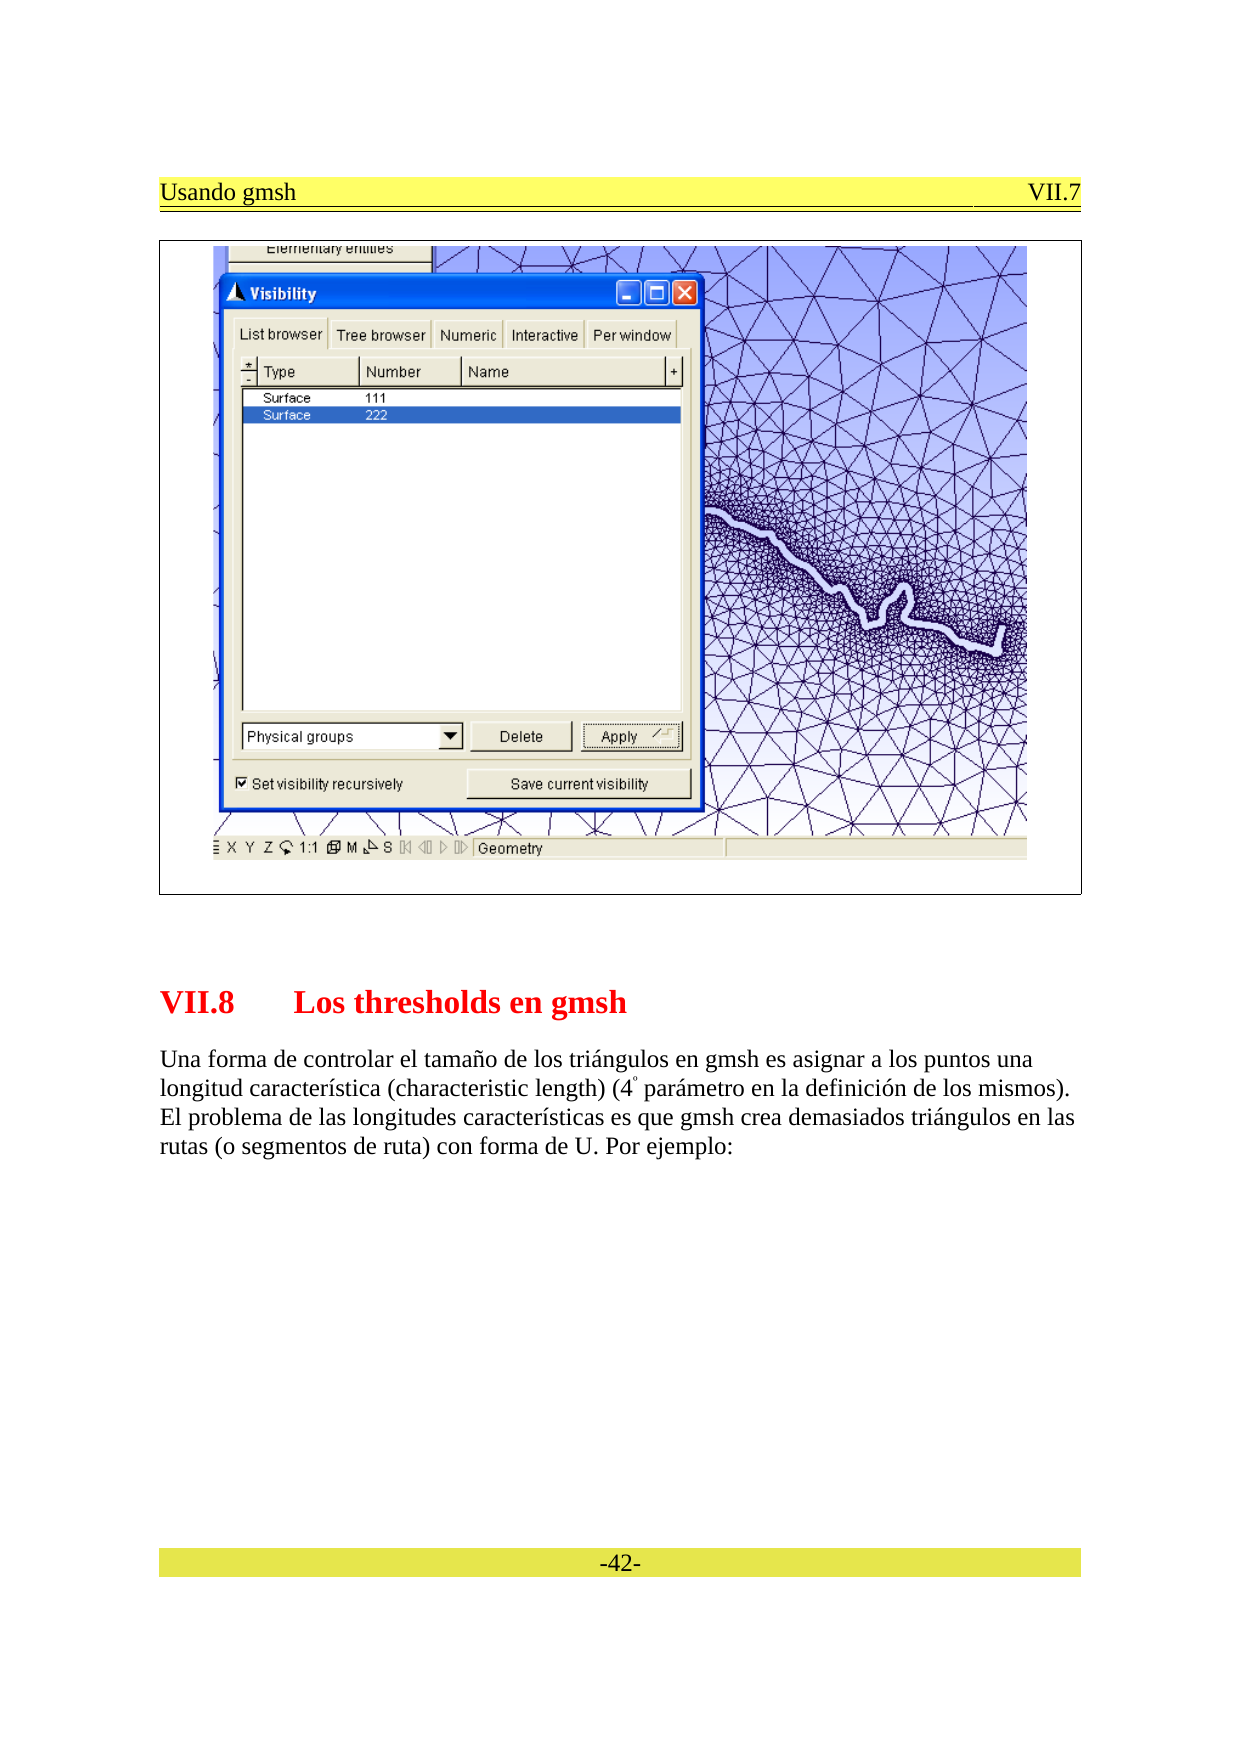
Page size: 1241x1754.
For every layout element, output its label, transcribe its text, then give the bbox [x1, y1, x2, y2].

text Una forma de controlar el tamaño de los triángulos en gmsh es asignar a los puntos una longitud característica (characteristic length) (4º parámetro en la definición de los mismos). El problema de las longitudes características es que gmsh crea demasiados triángulos en las rutas (o segmentos de ruta) con forma de U. Por ejemplo: [159, 1044, 1081, 1159]
subtitle Los thresholds en gmsh [159, 983, 1081, 1021]
picture [213, 246, 1027, 860]
table_cell [160, 860, 1081, 894]
table_cell [160, 241, 1081, 859]
